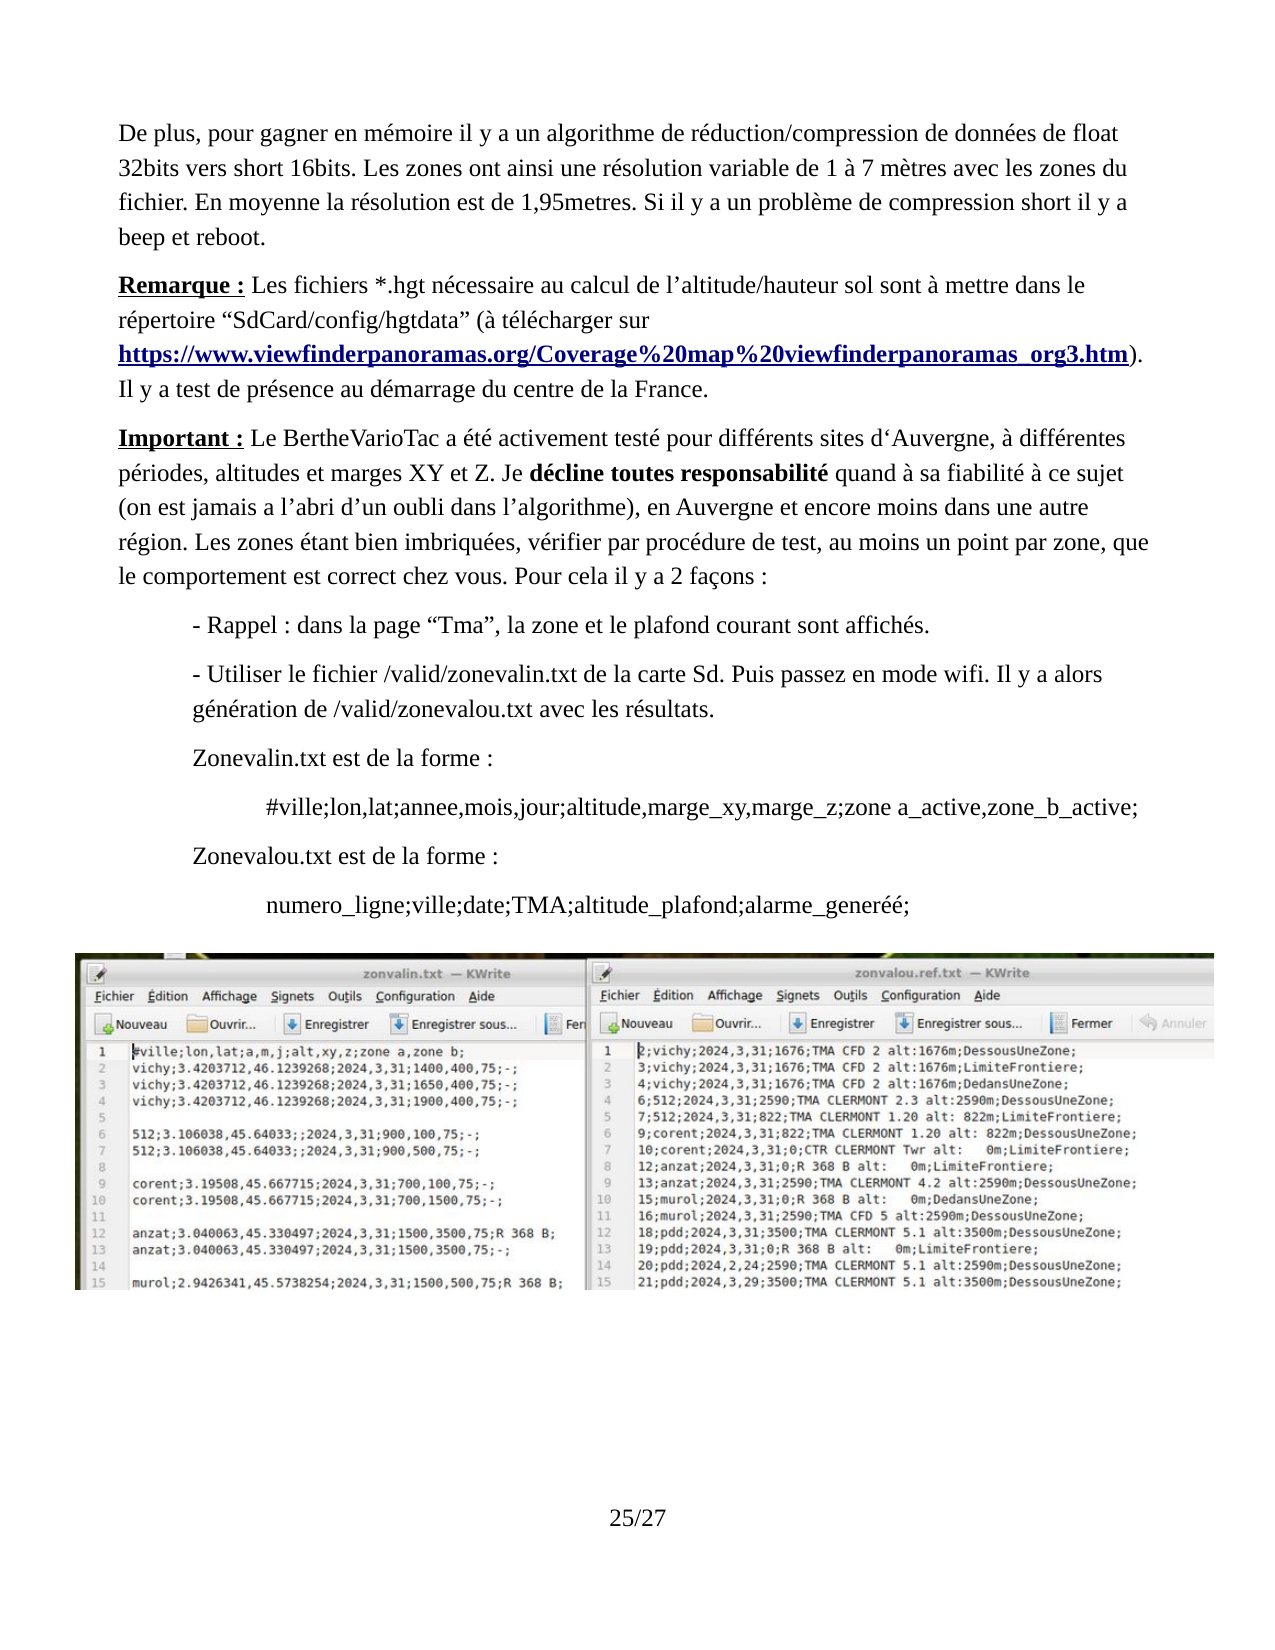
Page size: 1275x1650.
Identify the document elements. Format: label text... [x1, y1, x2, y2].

text Important : Le BertheVarioTac a été activement testé pour différents sites d‘Auvergne, à différentes périodes, altitudes et marges XY et Z. Je décline toutes responsabilité quand à sa fiabilité à ce sujet (on est jamais a l’abri d’un oubli dans l’algorithme), en Auvergne et encore moins dans une autre région. Les zones étant bien imbriquées, vérifier par procédure de test, au moins un point par zone, que le comportement est correct chez vous. Pour cela il y a 2 façons : [118, 423, 1157, 590]
text - Rappel : dans la page “Tma”, la zone et le plafond courant sont affichés. [118, 610, 1157, 639]
text numero_ligne;ville;date;TMA;altitude_plafond;alarme_generéé; [118, 890, 1157, 919]
text Zonevalou.txt est de la forme : [118, 841, 1157, 869]
text Remarque : Les fichiers *.hgt nécessaire au calcul de l’altitude/hauteur sol sont à mettre dans le répertoire “SdCard/config/hgtdata” (à télécharger sur https://www.viewfinderpanoramas.org/Coverage%20map%20viewfinderpanoramas_org3.htm). Il y a test de présence au démarrage du centre de la France. [118, 271, 1157, 403]
text - Utiliser le fichier /valid/zonevalin.txt de la carte Sd. Puis passez en mode wifi. Il y a alors génération de /valid/zonevalou.txt avec les résultats. [118, 659, 1157, 722]
picture [75, 953, 1215, 1290]
text De plus, pour gagner en mémoire il y a un algorithme de réduction/compression de données de float 32bits vers short 16bits. Les zones ont ainsi une résolution variable de 1 à 7 mètres avec les zones du fichier. En moyenne la résolution est de 1,95metres. Si il y a un problème de compression short il y a beep et reboot. [118, 118, 1157, 250]
text #ville;lon,lat;annee,mois,jour;altitude,marge_xy,marge_z;zone a_active,zone_b_active; [118, 792, 1157, 821]
text Zonevalin.txt est de la forme : [118, 743, 1157, 771]
